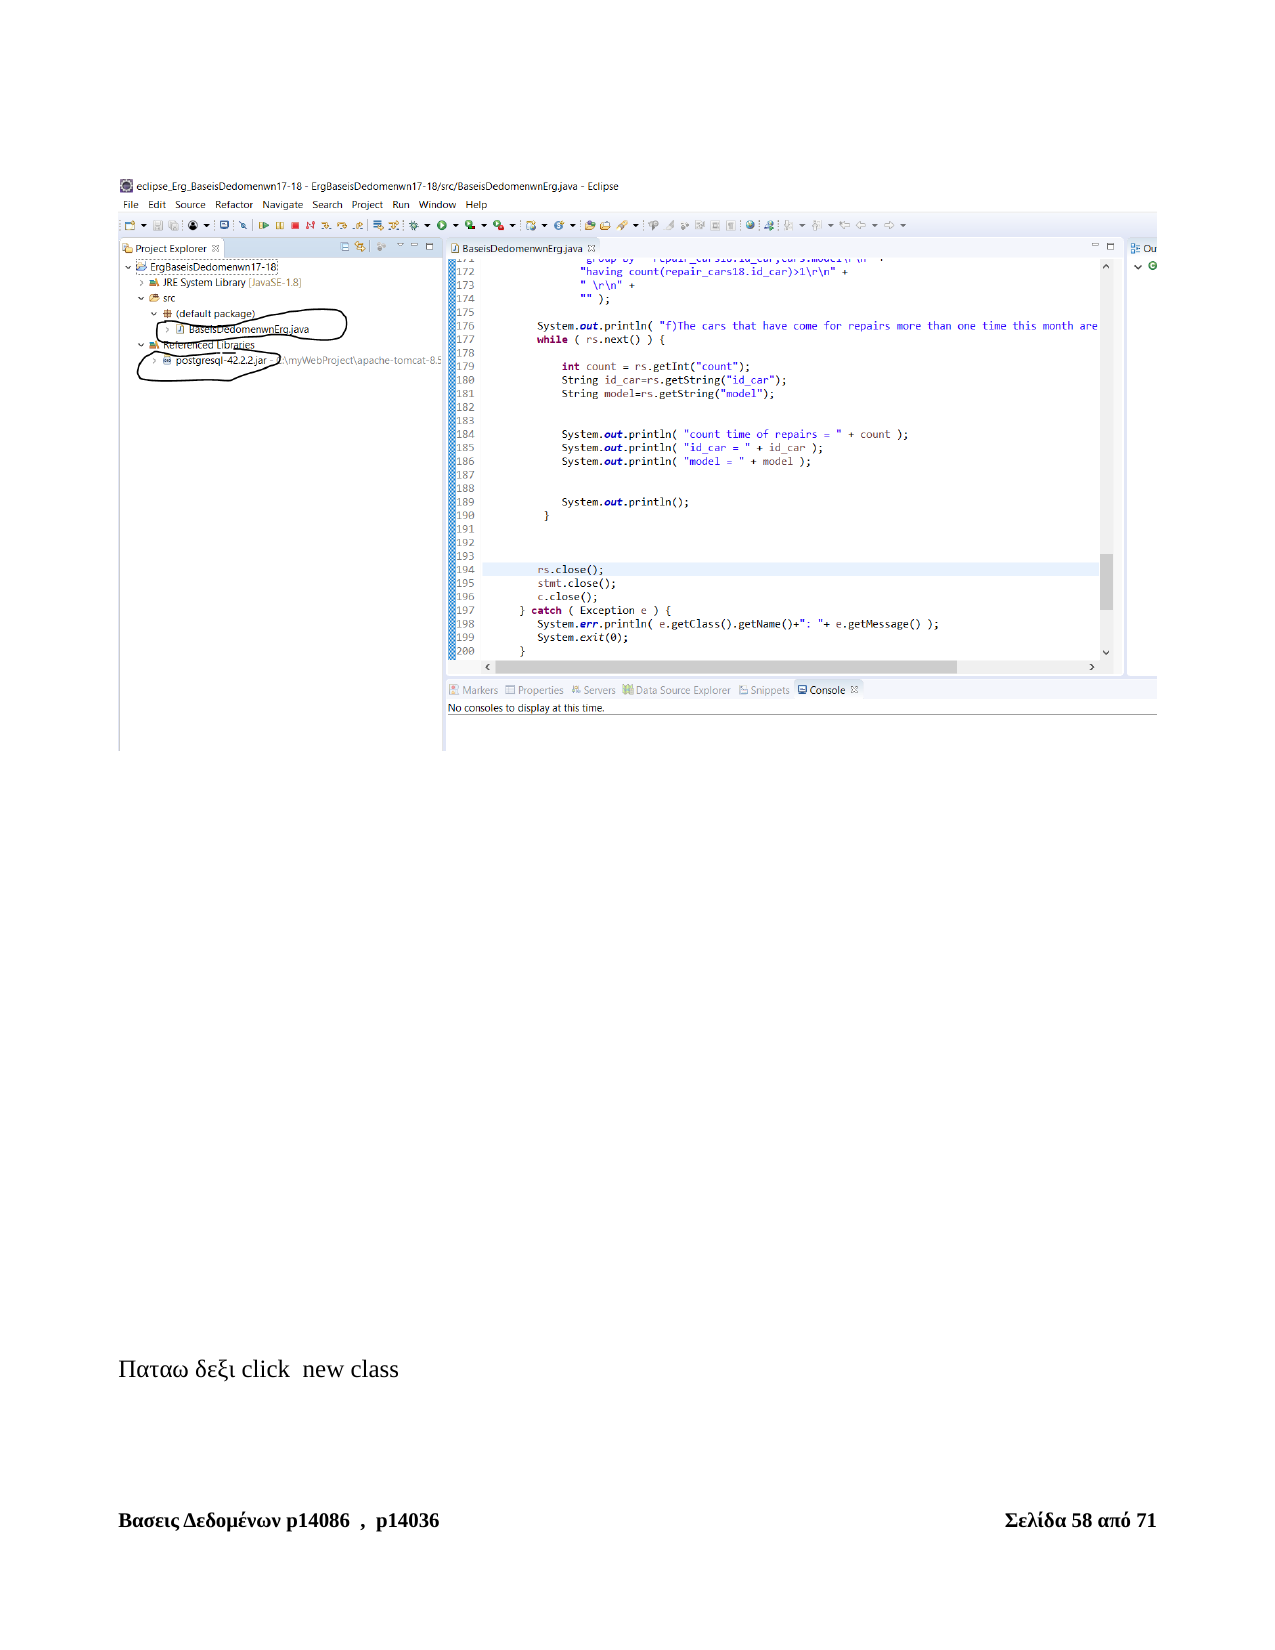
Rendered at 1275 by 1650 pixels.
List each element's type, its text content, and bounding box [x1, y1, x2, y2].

picture [118, 176, 1157, 751]
text Παταω δεξι click new class [118, 1354, 1157, 1383]
